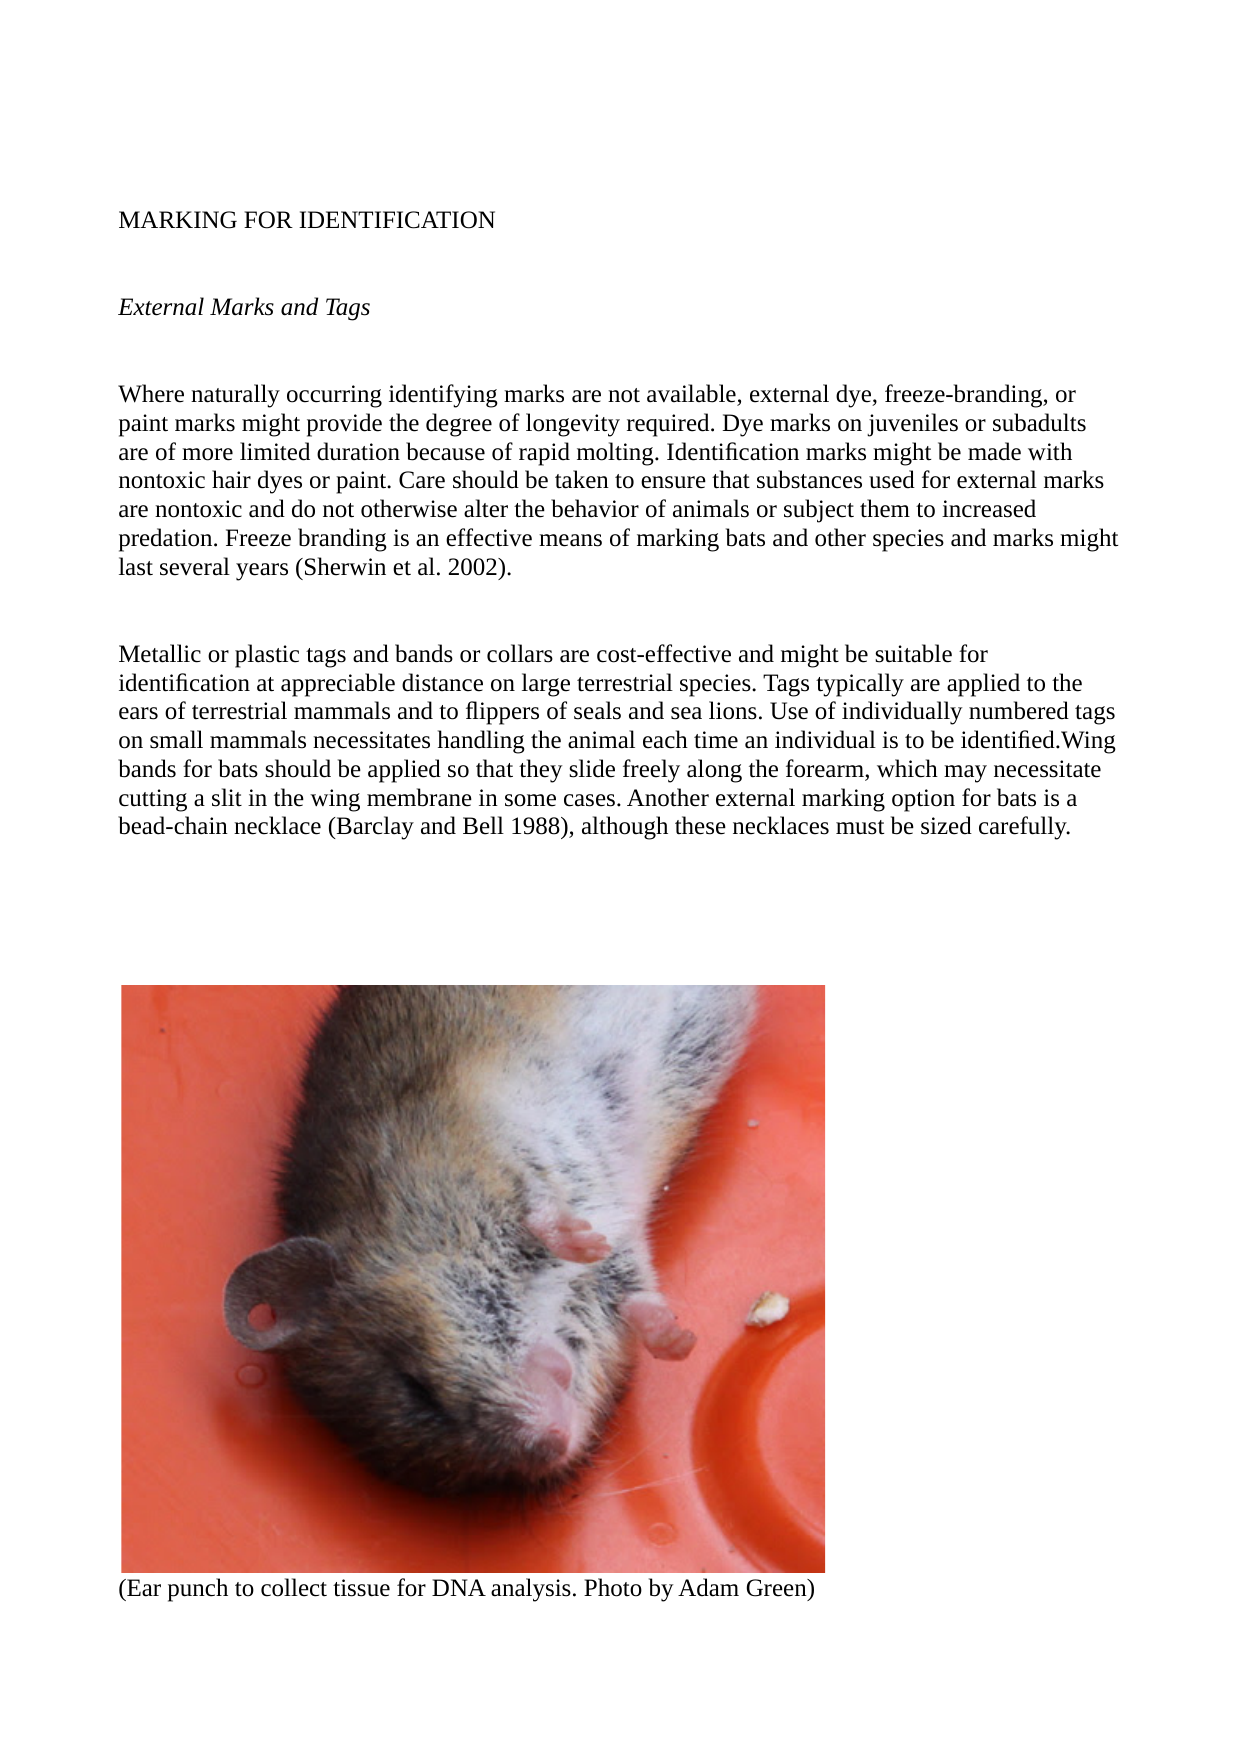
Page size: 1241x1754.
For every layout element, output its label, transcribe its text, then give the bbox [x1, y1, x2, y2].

text External Marks and Tags [118, 292, 1122, 321]
picture [121, 985, 826, 1573]
text MARKING FOR IDENTIFICATION [118, 205, 1122, 234]
text (Ear punch to collect tissue for DNA analysis. Photo by Adam Green) [118, 986, 1122, 1602]
text Where naturally occurring identifying marks are not available, external dye, freeze-branding, or paint marks might provide the degree of longevity required. Dye marks on juveniles or subadults are of more limited duration because of rapid molting. Identiﬁcation marks might be made with nontoxic hair dyes or paint. Care should be taken to ensure that substances used for external marks are nontoxic and do not otherwise alter the behavior of animals or subject them to increased predation. Freeze branding is an effective means of marking bats and other species and marks might last several years (Sherwin et al. 2002). [118, 379, 1122, 581]
text Metallic or plastic tags and bands or collars are cost-effective and might be suitable for identiﬁcation at appreciable distance on large terrestrial species. Tags typically are applied to the ears of terrestrial mammals and to ﬂippers of seals and sea lions. Use of individually numbered tags on small mammals necessitates handling the animal each time an individual is to be identiﬁed.Wing bands for bats should be applied so that they slide freely along the forearm, which may necessitate cutting a slit in the wing membrane in some cases. Another external marking option for bats is a bead-chain necklace (Barclay and Bell 1988), although these necklaces must be sized carefully. [118, 639, 1122, 840]
